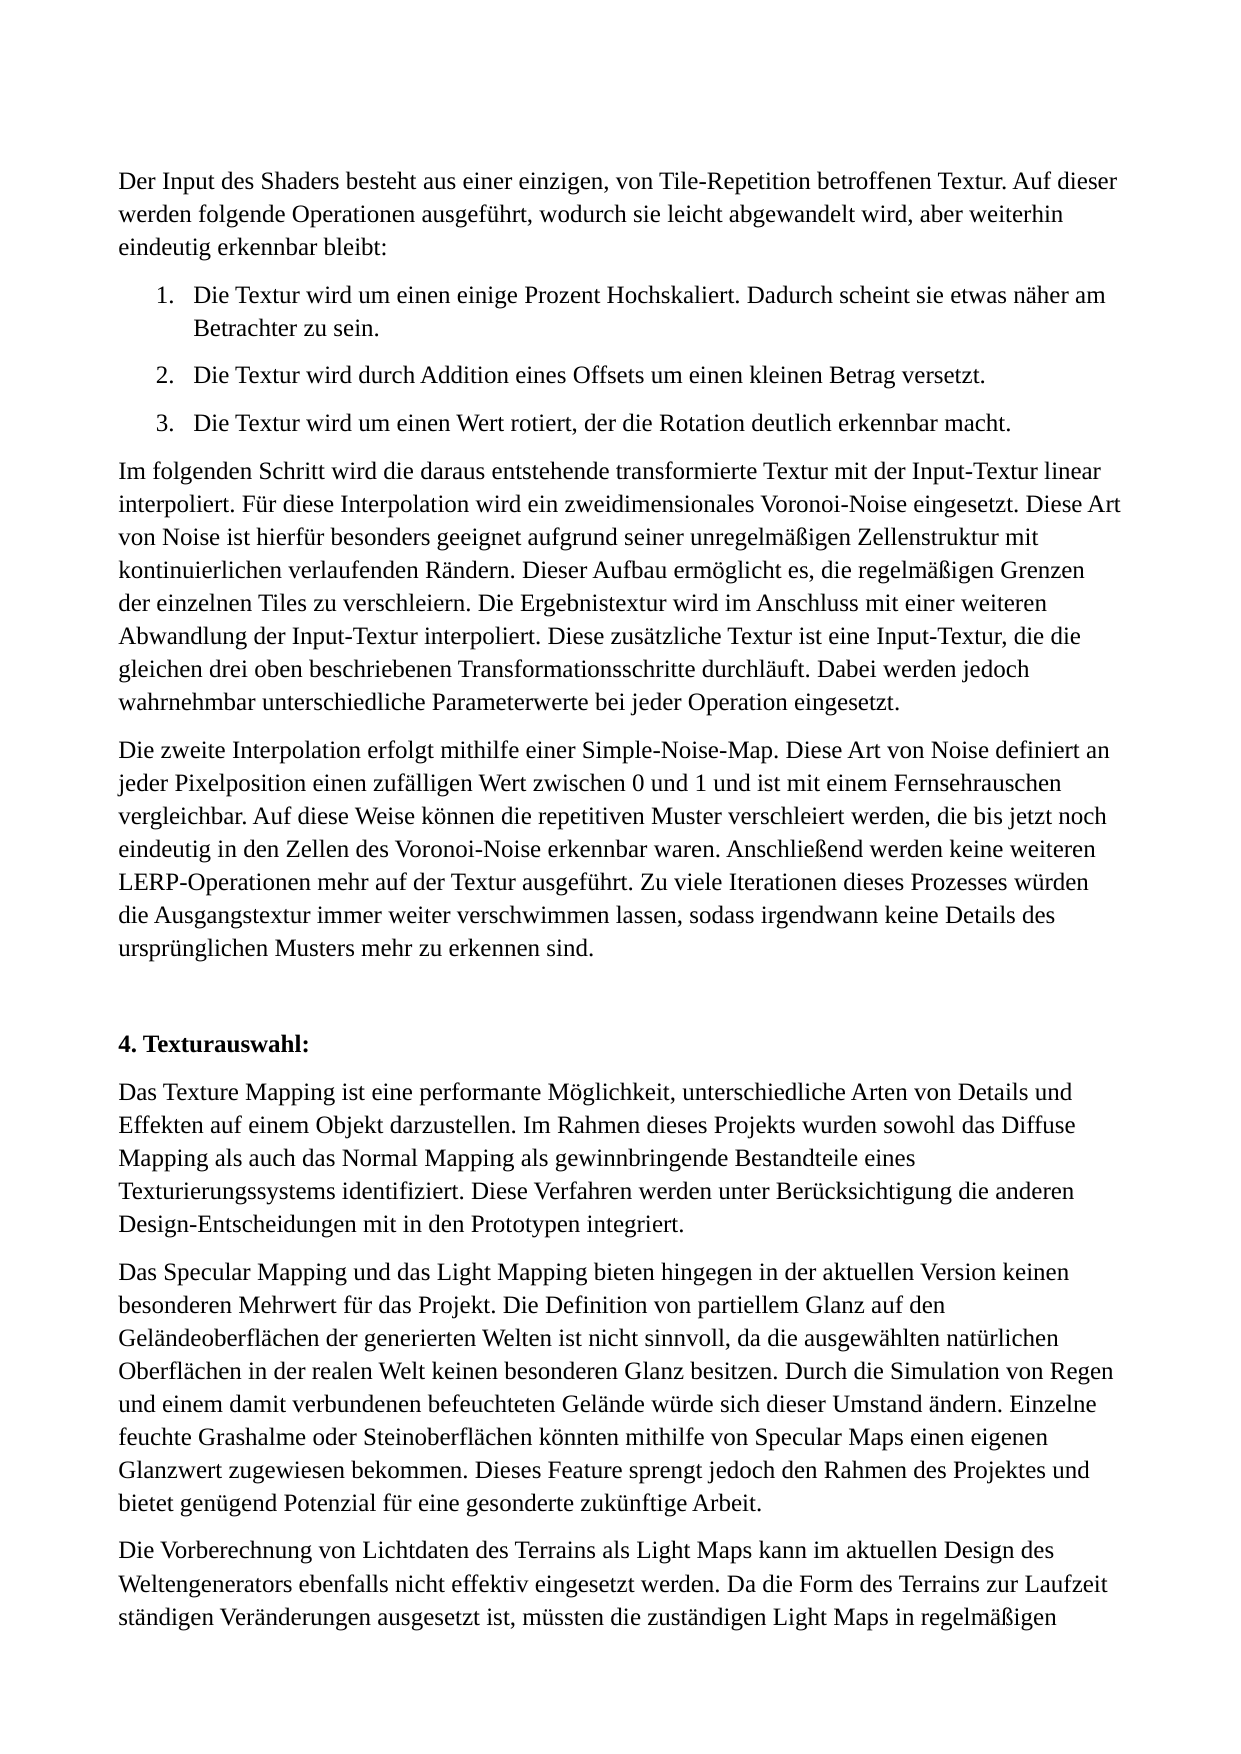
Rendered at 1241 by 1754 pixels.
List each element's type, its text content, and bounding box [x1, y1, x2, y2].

text Im folgenden Schritt wird die daraus entstehende transformierte Textur mit der Input-Textur linear interpoliert. Für diese Interpolation wird ein zweidimensionales Voronoi-Noise eingesetzt. Diese Art von Noise ist hierfür besonders geeignet aufgrund seiner unregelmäßigen Zellenstruktur mit kontinuierlichen verlaufenden Rändern. Dieser Aufbau ermöglicht es, die regelmäßigen Grenzen der einzelnen Tiles zu verschleiern. Die Ergebnistextur wird im Anschluss mit einer weiteren Abwandlung der Input-Textur interpoliert. Diese zusätzliche Textur ist eine Input-Textur, die die gleichen drei oben beschriebenen Transformationsschritte durchläuft. Dabei werden jedoch wahrnehmbar unterschiedliche Parameterwerte bei jeder Operation eingesetzt. [118, 456, 1122, 716]
text Die zweite Interpolation erfolgt mithilfe einer Simple-Noise-Map. Diese Art von Noise definiert an jeder Pixelposition einen zufälligen Wert zwischen 0 und 1 und ist mit einem Fernsehrauschen vergleichbar. Auf diese Weise können die repetitiven Muster verschleiert werden, die bis jetzt noch eindeutig in den Zellen des Voronoi-Noise erkennbar waren. Anschließend werden keine weiteren LERP-Operationen mehr auf der Textur ausgeführt. Zu viele Iterationen dieses Prozesses würden die Ausgangstextur immer weiter verschwimmen lassen, sodass irgendwann keine Details des ursprünglichen Musters mehr zu erkennen sind. [118, 735, 1122, 962]
list Die Textur wird um einen einige Prozent Hochskaliert. Dadurch scheint sie etwas näher am Betrachter zu sein. [156, 280, 1122, 342]
text Das Texture Mapping ist eine performante Möglichkeit, unterschiedliche Arten von Details und Effekten auf einem Objekt darzustellen. Im Rahmen dieses Projekts wurden sowohl das Diffuse Mapping als auch das Normal Mapping als gewinnbringende Bestandteile eines Texturierungssystems identifiziert. Diese Verfahren werden unter Berücksichtigung die anderen Design-Entscheidungen mit in den Prototypen integriert. [118, 1077, 1122, 1238]
text Das Specular Mapping und das Light Mapping bieten hingegen in der aktuellen Version keinen besonderen Mehrwert für das Projekt. Die Definition von partiellem Glanz auf den Geländeoberflächen der generierten Welten ist nicht sinnvoll, da die ausgewählten natürlichen Oberflächen in der realen Welt keinen besonderen Glanz besitzen. Durch die Simulation von Regen und einem damit verbundenen befeuchteten Gelände würde sich dieser Umstand ändern. Einzelne feuchte Grashalme oder Steinoberflächen könnten mithilfe von Specular Maps einen eigenen Glanzwert zugewiesen bekommen. Dieses Feature sprengt jedoch den Rahmen des Projektes und bietet genügend Potenzial für eine gesonderte zukünftige Arbeit. [118, 1257, 1122, 1517]
text 4. Texturauswahl: [118, 1029, 1122, 1058]
text Der Input des Shaders besteht aus einer einzigen, von Tile-Repetition betroffenen Textur. Auf dieser werden folgende Operationen ausgeführt, wodurch sie leicht abgewandelt wird, aber weiterhin eindeutig erkennbar bleibt: [118, 166, 1122, 261]
list Die Textur wird durch Addition eines Offsets um einen kleinen Betrag versetzt. [156, 361, 1122, 389]
text Die Vorberechnung von Lichtdaten des Terrains als Light Maps kann im aktuellen Design des Weltengenerators ebenfalls nicht effektiv eingesetzt werden. Da die Form des Terrains zur Laufzeit ständigen Veränderungen ausgesetzt ist, müssten die zuständigen Light Maps in regelmäßigen [118, 1536, 1122, 1630]
list Die Textur wird um einen Wert rotiert, der die Rotation deutlich erkennbar macht. [156, 408, 1122, 437]
